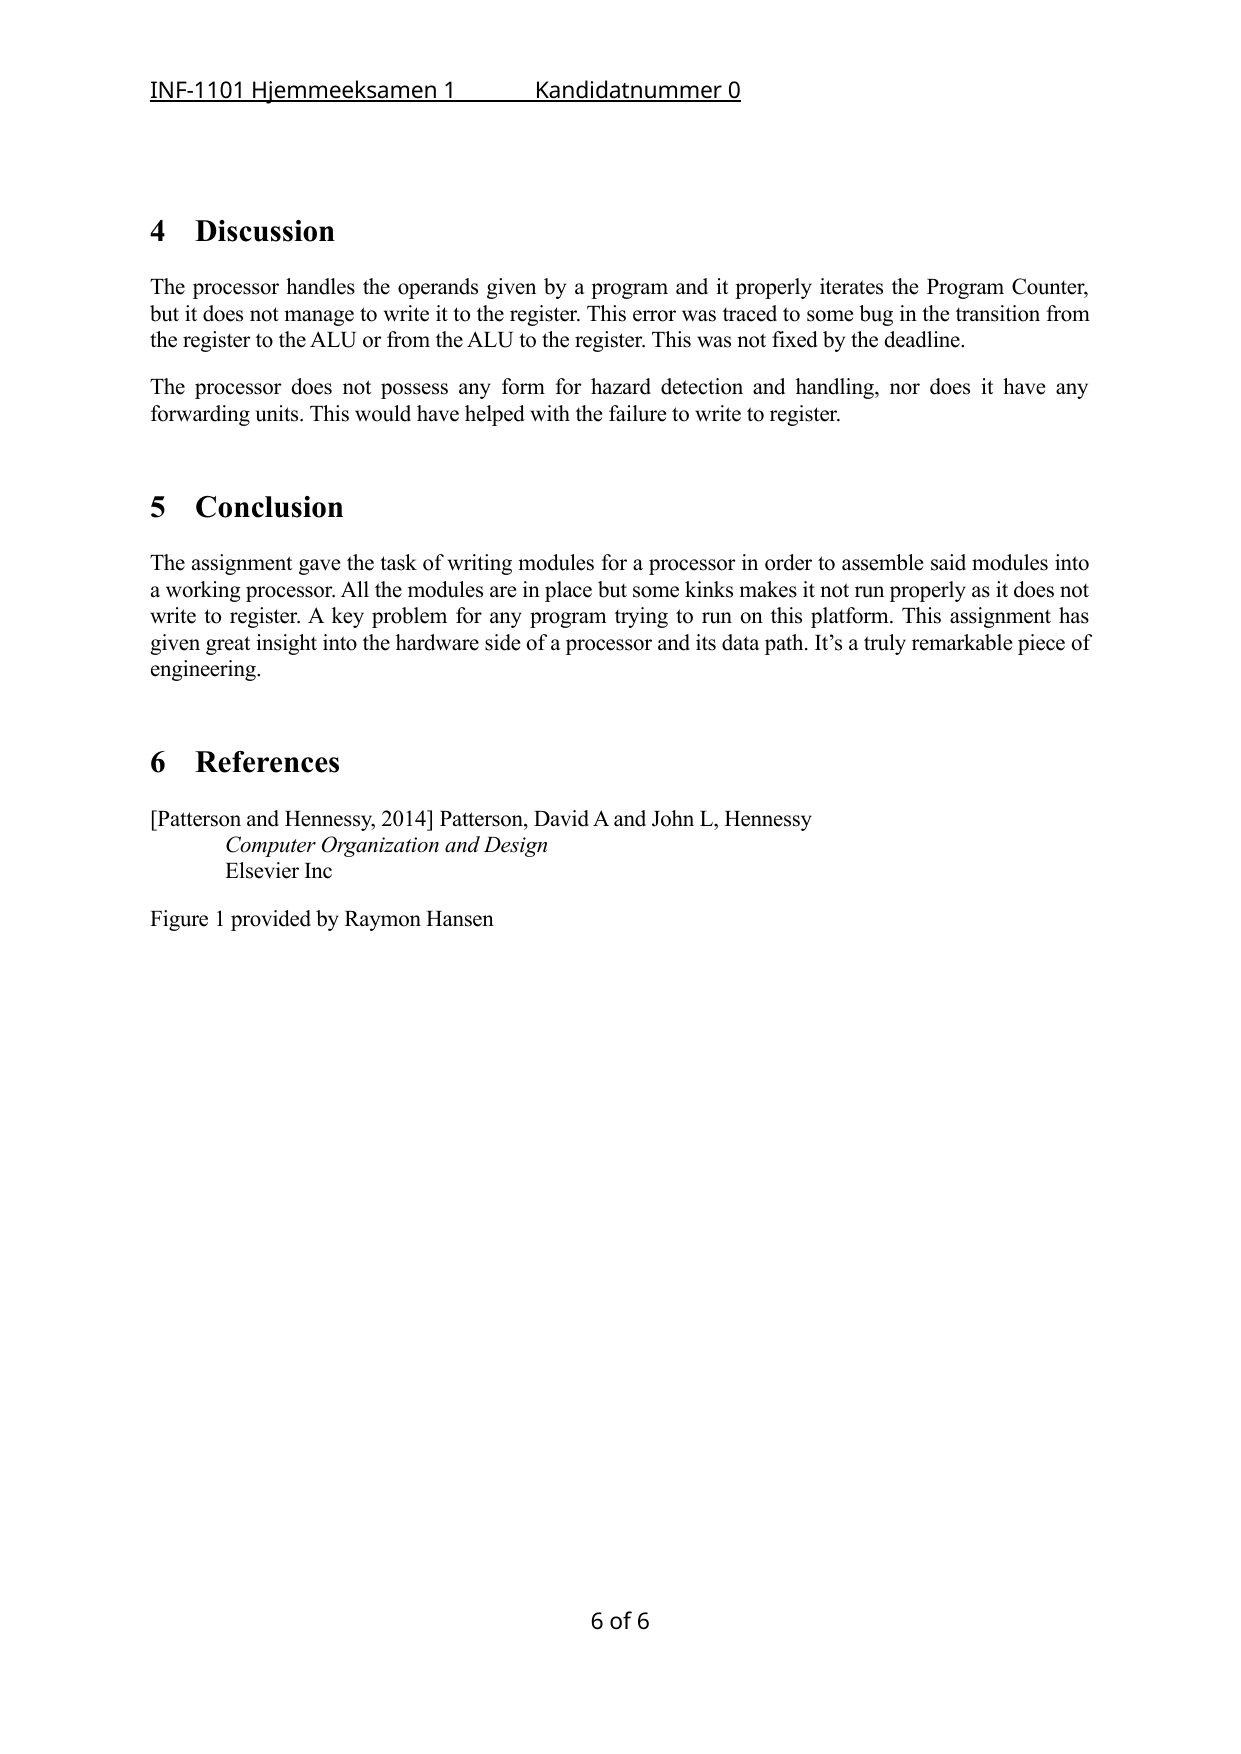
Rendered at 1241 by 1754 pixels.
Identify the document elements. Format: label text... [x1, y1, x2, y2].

text Figure 1 provided by Raymon Hansen [150, 904, 1090, 931]
text The processor does not possess any form for hazard detection and handling, nor does it have any forwarding units. This would have helped with the failure to write to register. [150, 373, 1090, 426]
text [Patterson and Hennessy, 2014] Patterson, David A and John L, Hennessy Computer Organization and Design Elsevier Inc [150, 805, 1090, 884]
subtitle References [150, 744, 1090, 780]
subtitle Conclusion [150, 488, 1090, 524]
text The assignment gave the task of writing modules for a processor in order to assemble said modules into a working processor. All the modules are in place but some kinks makes it not run properly as it does not write to register. A key problem for any program trying to run on this platform. This assignment has given great insight into the hardware side of a processor and its data path. It’s a truly remarkable piece of engineering. [150, 549, 1090, 681]
subtitle Discussion [150, 212, 1090, 248]
text The processor handles the operands given by a program and it properly iterates the Program Counter, but it does not manage to write it to the register. This error was traced to some bug in the transition from the register to the ALU or from the ALU to the register. This was not fixed by the deadline. [150, 273, 1090, 352]
